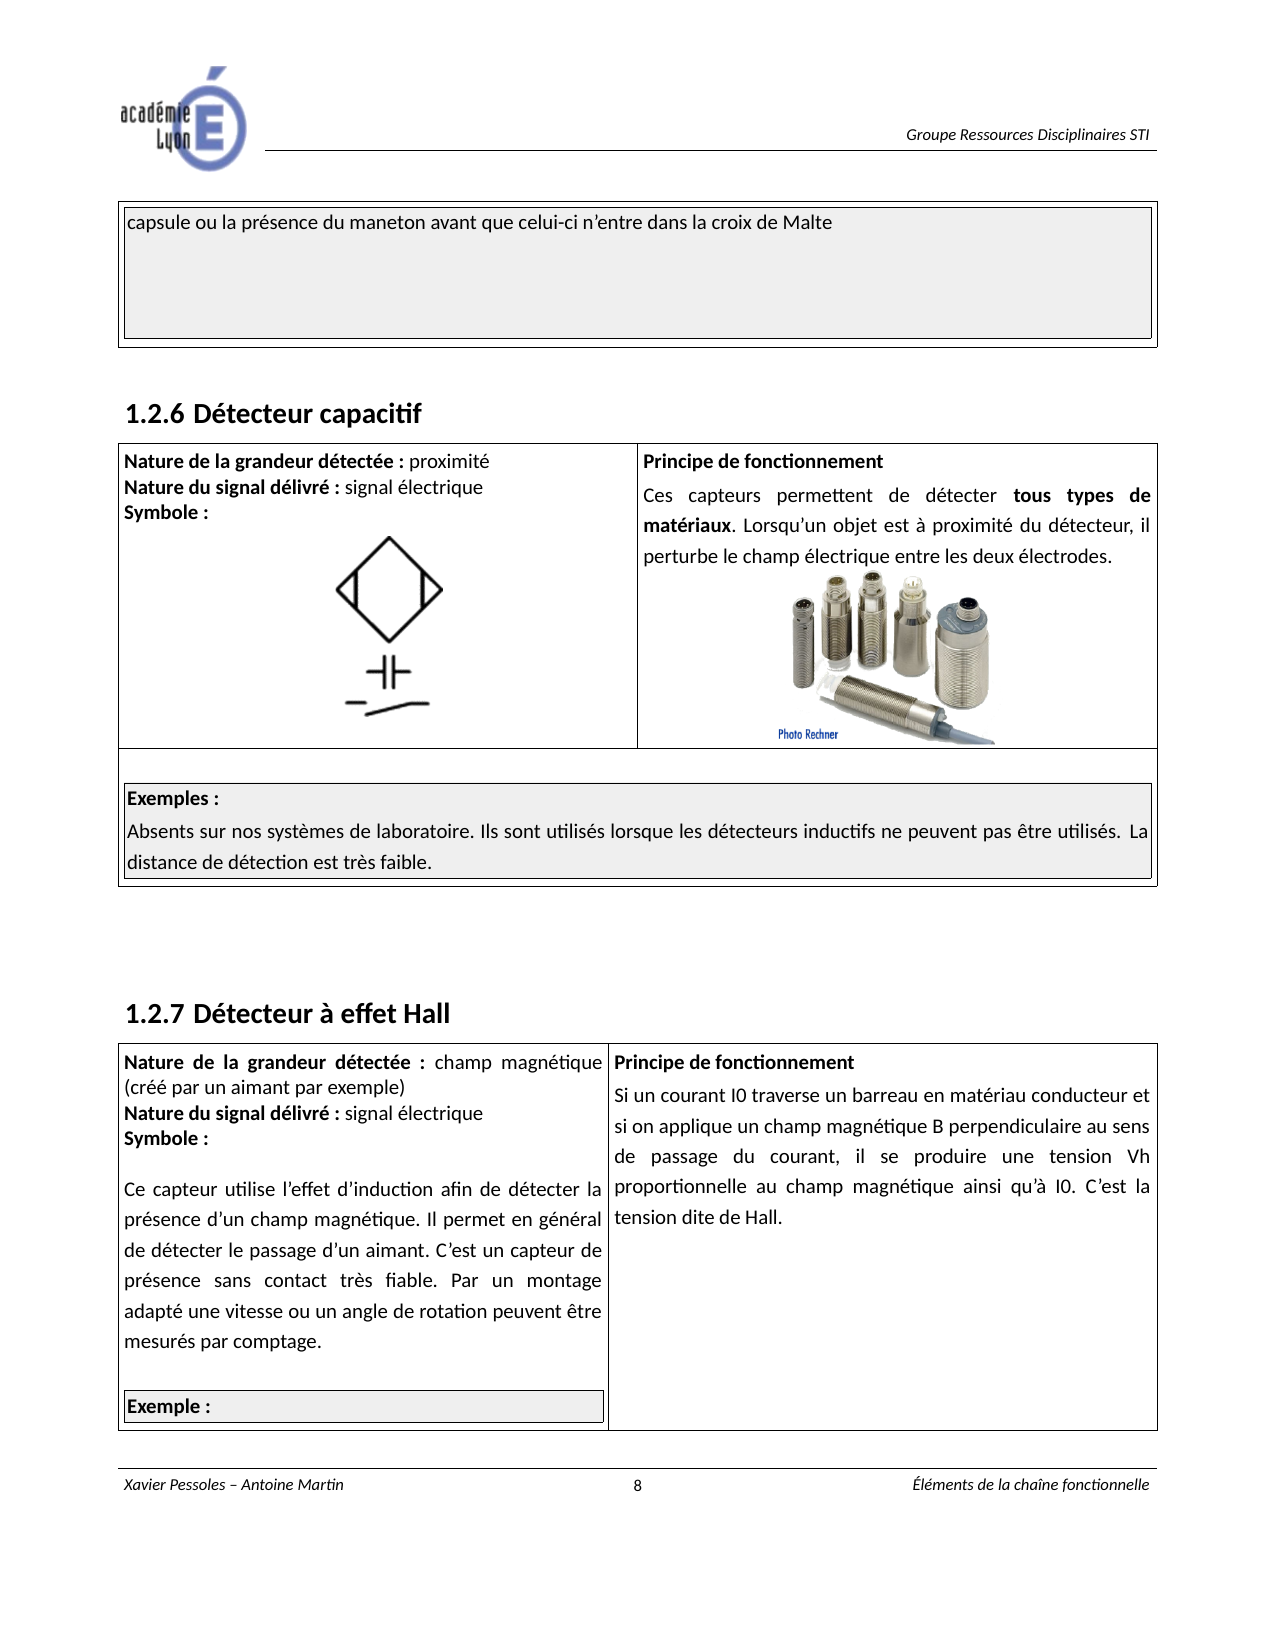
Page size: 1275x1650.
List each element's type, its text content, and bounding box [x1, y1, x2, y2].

picture [121, 66, 247, 173]
subtitle Détecteur à effet Hall [118, 995, 1157, 1031]
table_header Nature de la grandeur détectée : proximité Nature du signal délivré : signal électrique Symbole : [119, 444, 637, 748]
picture [778, 570, 1003, 745]
table_cell Exemples : Absents sur nos systèmes de laboratoire. Ils sont utilisés lorsque les détecteurs inductifs ne peuvent pas être utilisés. La distance de détection est très faible. [119, 749, 1157, 886]
table_cell capsule ou la présence du maneton avant que celui-ci n’entre dans la croix de Malte [119, 202, 1157, 347]
table_header Principe de fonctionnement Ces capteurs permettent de détecter tous types de matériaux. Lorsqu’un objet est à proximité du détecteur, il perturbe le champ électrique entre les deux électrodes. [638, 444, 1157, 748]
subtitle Détecteur capacitif [118, 395, 1157, 430]
picture [335, 536, 443, 717]
table_header Nature de la grandeur détectée : champ magnétique (créé par un aimant par exemple) Nature du signal délivré : signal électrique Symbole : Ce capteur utilise l’effet d’induction afin de détecter la présence d’un champ magnétique. Il permet en général de détecter le passage d’un aimant. C’est un capteur de présence sans contact très fiable. Par un montage adapté une vitesse ou un angle de rotation peuvent être mesurés par comptage. Exemple : [119, 1044, 608, 1430]
table_header Principe de fonctionnement Si un courant I0 traverse un barreau en matériau conducteur et si on applique un champ magnétique B perpendiculaire au sens de passage du courant, il se produire une tension Vh proportionnelle au champ magnétique ainsi qu’à I0. C’est la tension dite de Hall. [609, 1044, 1157, 1430]
